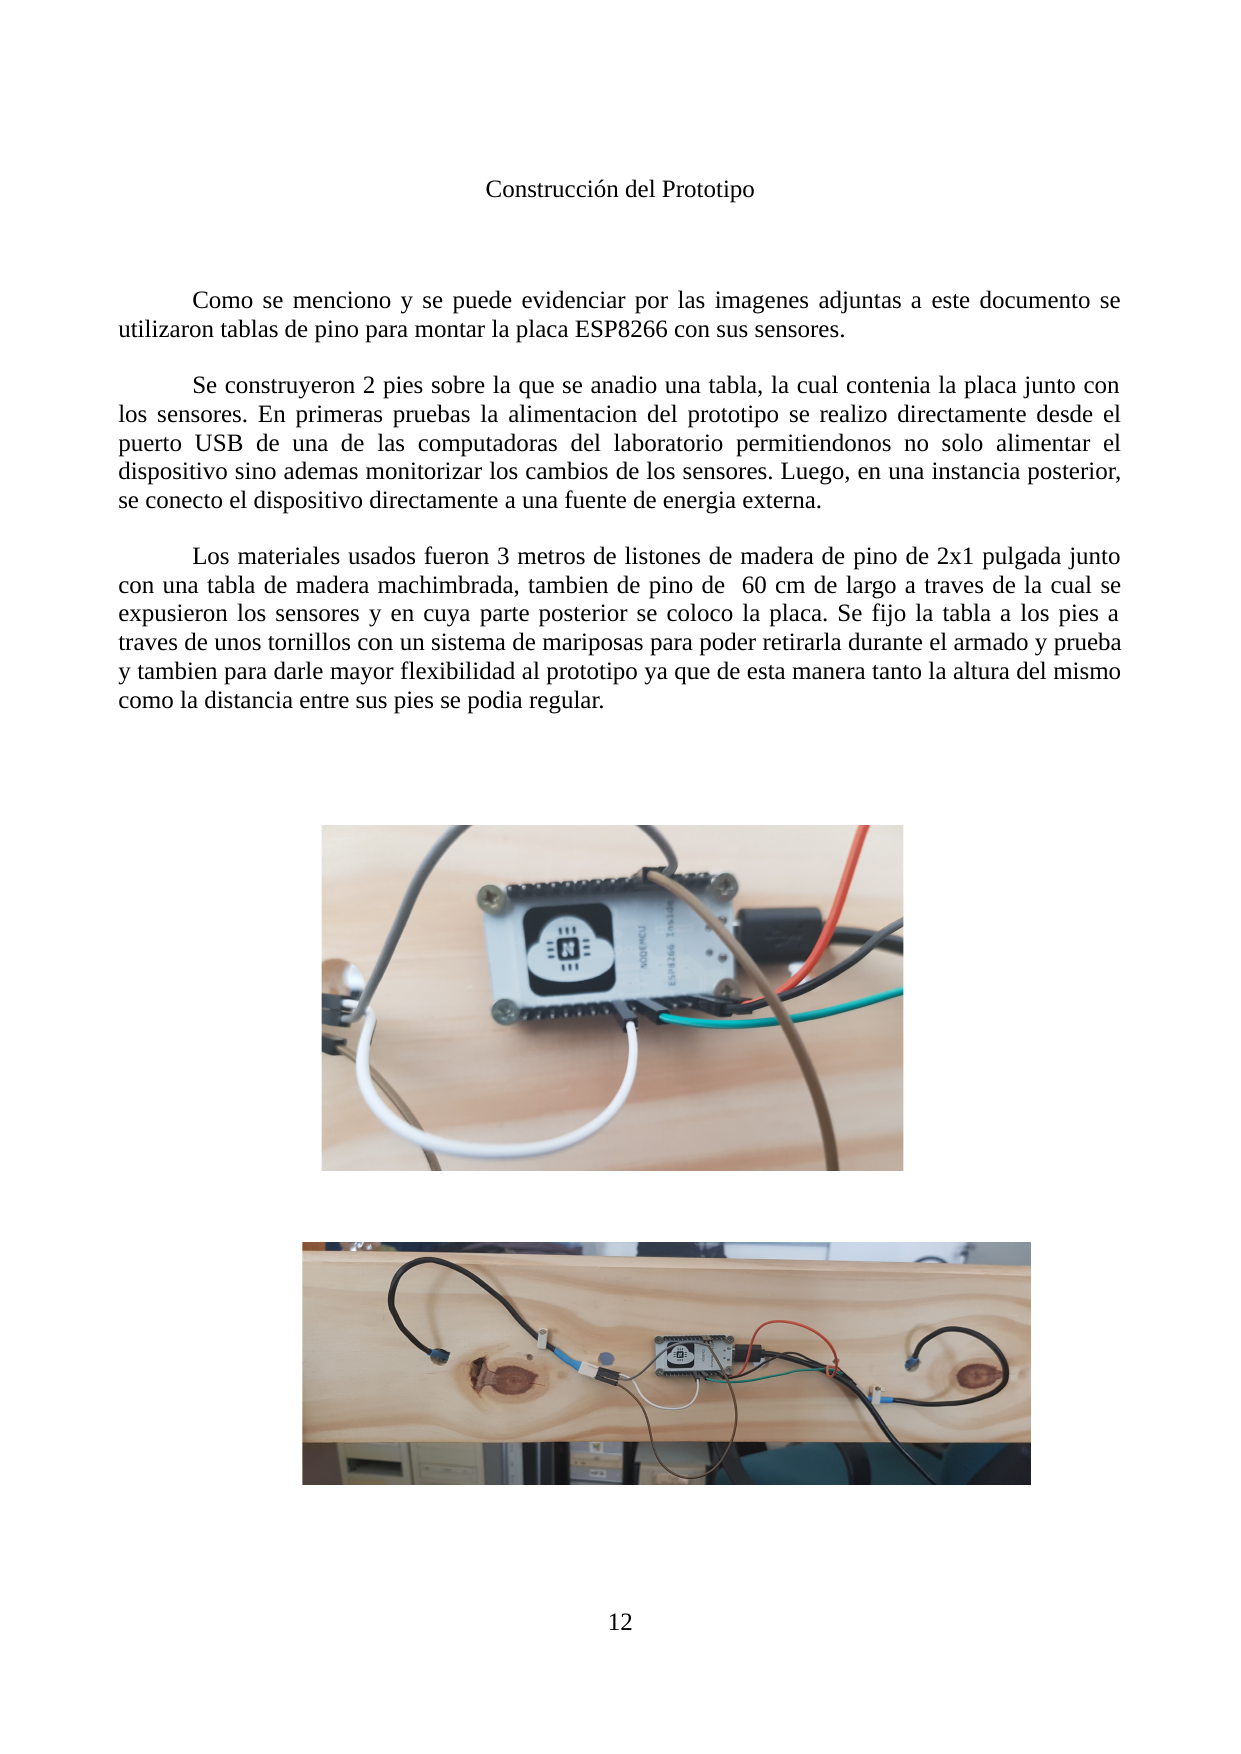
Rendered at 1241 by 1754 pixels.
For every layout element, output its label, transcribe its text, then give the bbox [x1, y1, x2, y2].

text Los materiales usados fueron 3 metros de listones de madera de pino de 2x1 pulgada junto con una tabla de madera machimbrada, tambien de pino de 60 cm de largo a traves de la cual se expusieron los sensores y en cuya parte posterior se coloco la placa. Se fijo la tabla a los pies a traves de unos tornillos con un sistema de mariposas para poder retirarla durante el armado y prueba y tambien para darle mayor flexibilidad al prototipo ya que de esta manera tanto la altura del mismo como la distancia entre sus pies se podia regular. [118, 541, 1122, 713]
text Como se menciono y se puede evidenciar por las imagenes adjuntas a este documento se utilizaron tablas de pino para montar la placa ESP8266 con sus sensores. [118, 286, 1122, 343]
picture [302, 1242, 1031, 1347]
text Se construyeron 2 pies sobre la que se anadio una tabla, la cual contenia la placa junto con los sensores. En primeras pruebas la alimentacion del prototipo se realizo directamente desde el puerto USB de una de las computadoras del laboratorio permitiendonos no solo alimentar el dispositivo sino ademas monitorizar los cambios de los sensores. Luego, en una instancia posterior, se conecto el dispositivo directamente a una fuente de energia externa. [118, 370, 1122, 514]
text Construcción del Prototipo [118, 174, 1122, 203]
